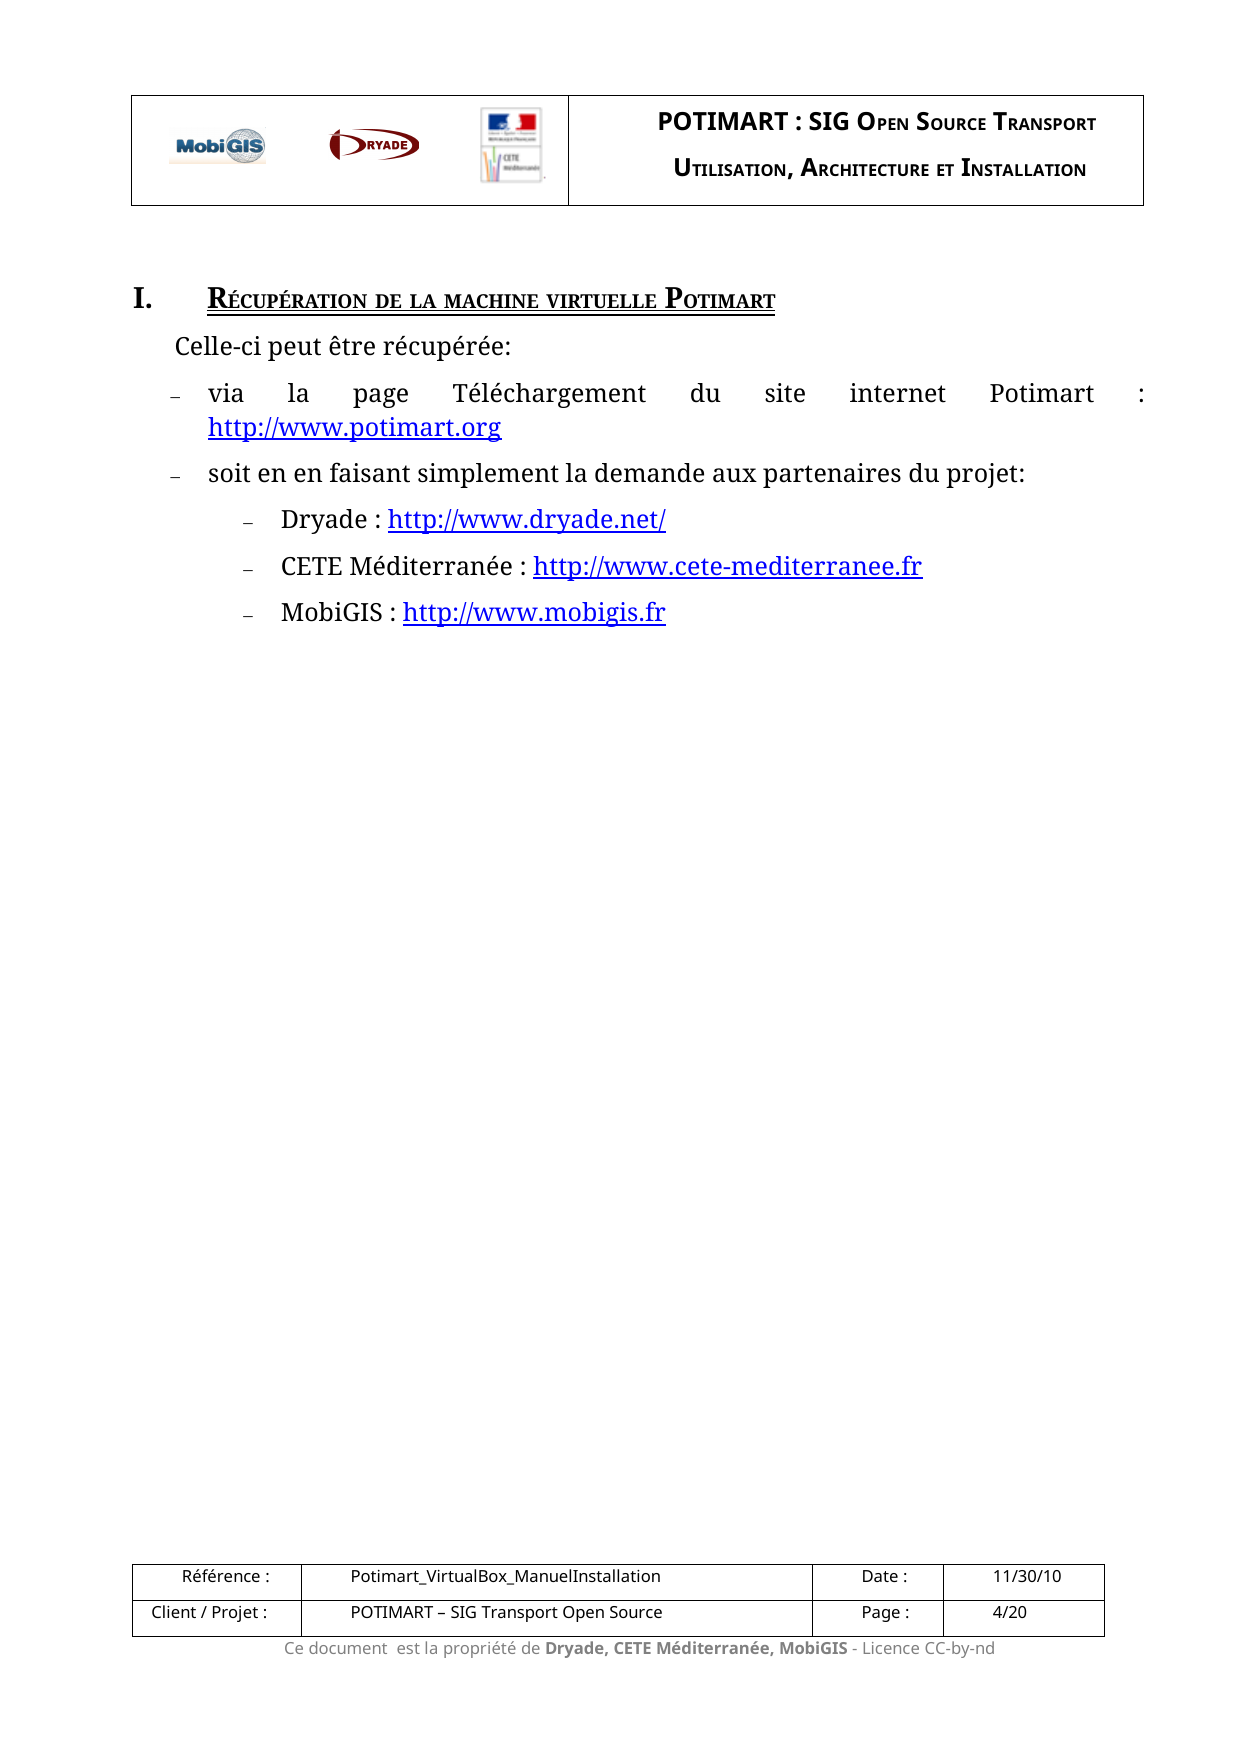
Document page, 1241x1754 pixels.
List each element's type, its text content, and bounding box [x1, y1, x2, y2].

picture [479, 106, 546, 185]
list Dryade : http://www.dryade.net/ [243, 502, 1146, 536]
picture [169, 127, 266, 164]
list CETE Méditerranée : http://www.cete-mediterranee.fr [243, 549, 1146, 583]
picture [328, 129, 419, 160]
list MobiGIS : http://www.mobigis.fr [243, 595, 1146, 629]
list via la page Téléchargement du site internet Potimart : http://www.potimart.org [170, 376, 1146, 443]
subtitle Récupération de la machine virtuelle Potimart [133, 277, 1146, 317]
text Celle-ci peut être récupérée: [133, 329, 1146, 363]
list soit en en faisant simplement la demande aux partenaires du projet: [170, 456, 1146, 490]
